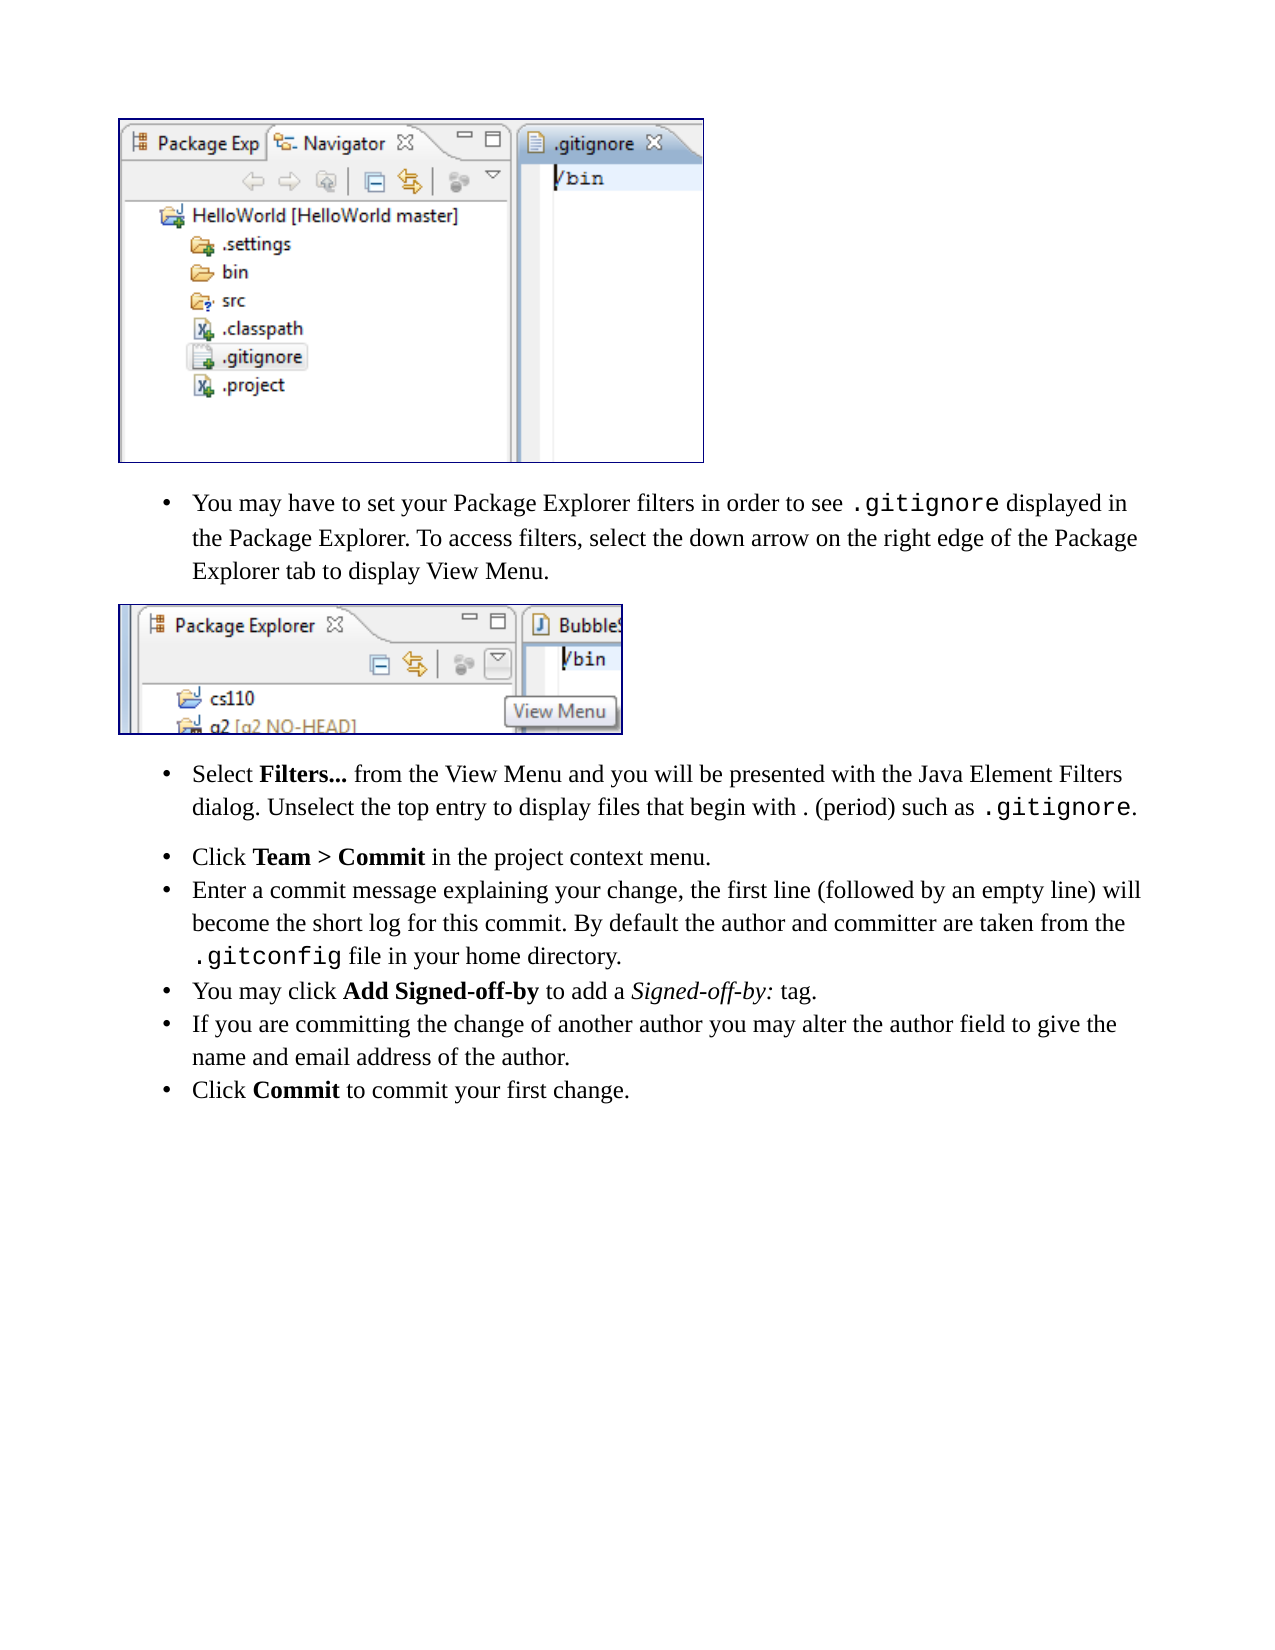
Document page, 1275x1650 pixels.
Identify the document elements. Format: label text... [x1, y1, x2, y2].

list Enter a commit message explaining your change, the first line (followed by an empty line) will become the short log for this commit. By default the author and committer are taken from the .gitconfig file in your home directory. [162, 875, 1157, 972]
picture [120, 605, 621, 733]
list You may click Add Signed-off-by to add a Signed-off-by: tag. [162, 976, 1157, 1005]
list Select Filters... from the View Menu and you will be presented with the Java Element Filters dialog. Unselect the top entry to display files that begin with . (period) such as .gitignore. [162, 759, 1157, 823]
picture [120, 120, 703, 462]
list You may have to set your Package Explorer filters in order to see .gitignore displayed in the Package Explorer. To access filters, select the down arrow on the right edge of the Package Explorer tab to display View Menu. [162, 488, 1157, 584]
list If you are committing the change of another author you may alter the author field to give the name and email address of the author. [162, 1009, 1157, 1071]
list Click Commit to commit your first change. [162, 1076, 1157, 1104]
list Click Team > Commit in the project context menu. [162, 842, 1157, 871]
